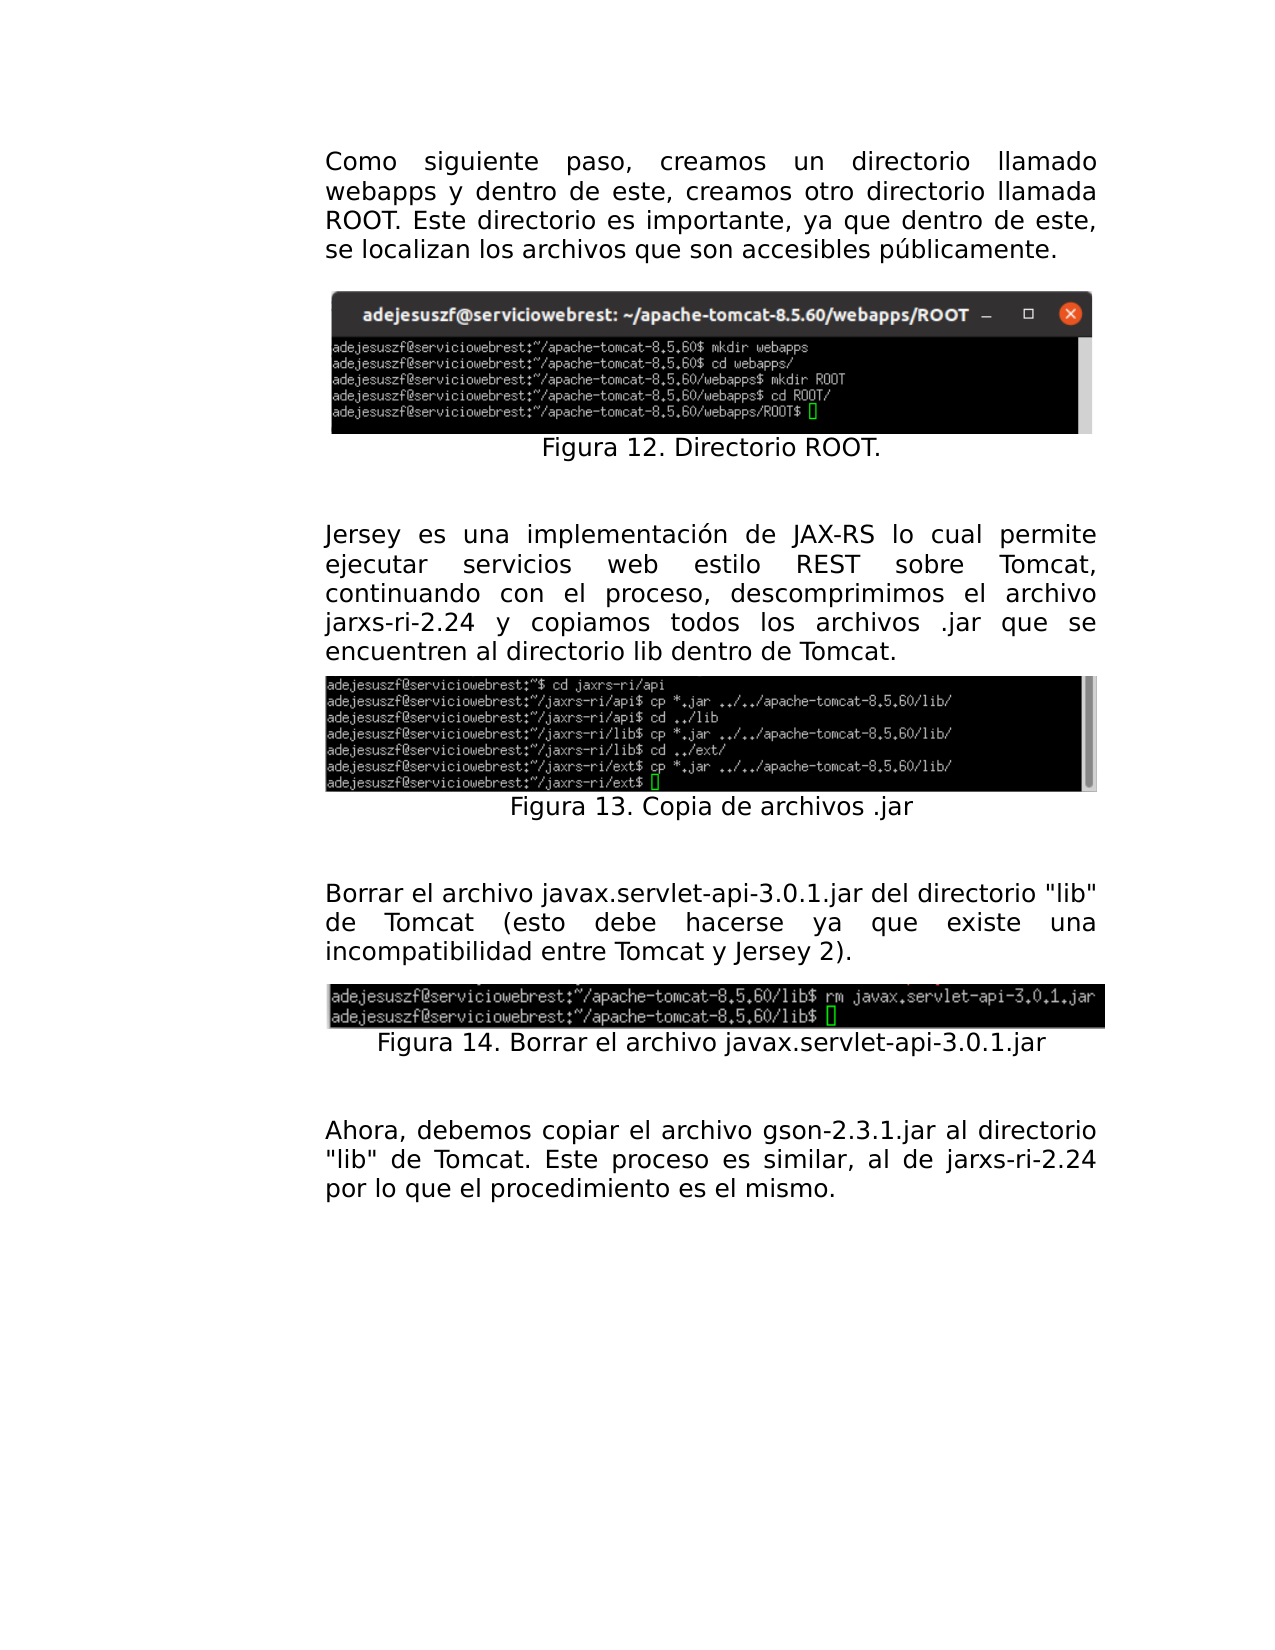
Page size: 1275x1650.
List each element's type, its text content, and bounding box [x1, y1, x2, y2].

text Ahora, debemos copiar el archivo gson-2.3.1.jar al directorio "lib" de Tomcat. Este proceso es similar, al de jarxs-ri-2.24 por lo que el procedimiento es el mismo. [325, 1116, 1098, 1204]
text Figura 13. Copia de archivos .jar [325, 667, 1098, 821]
picture [949, 1024, 1105, 1029]
text Como siguiente paso, creamos un directorio llamado webapps y dentro de este, creamos otro directorio llamada ROOT. Este directorio es importante, ya que dentro de este, se localizan los archivos que son accesibles públicamente. [325, 148, 1098, 264]
text Figura 14. Borrar el archivo javax.servlet-api-3.0.1.jar [325, 967, 1098, 1058]
picture [794, 743, 1097, 792]
picture [929, 291, 1093, 434]
text Borrar el archivo javax.servlet-api-3.0.1.jar del directorio "lib" de Tomcat (esto debe hacerse ya que existe una incompatibilidad entre Tomcat y Jersey 2). [325, 879, 1098, 967]
text Jersey es una implementación de JAX-RS lo cual permite ejecutar servicios web estilo REST sobre Tomcat, continuando con el proceso, descomprimimos el archivo jarxs-ri-2.24 y copiamos todos los archivos .jar que se encuentren al directorio lib dentro de Tomcat. [325, 521, 1098, 667]
text Figura 12. Directorio ROOT. [325, 264, 1098, 462]
